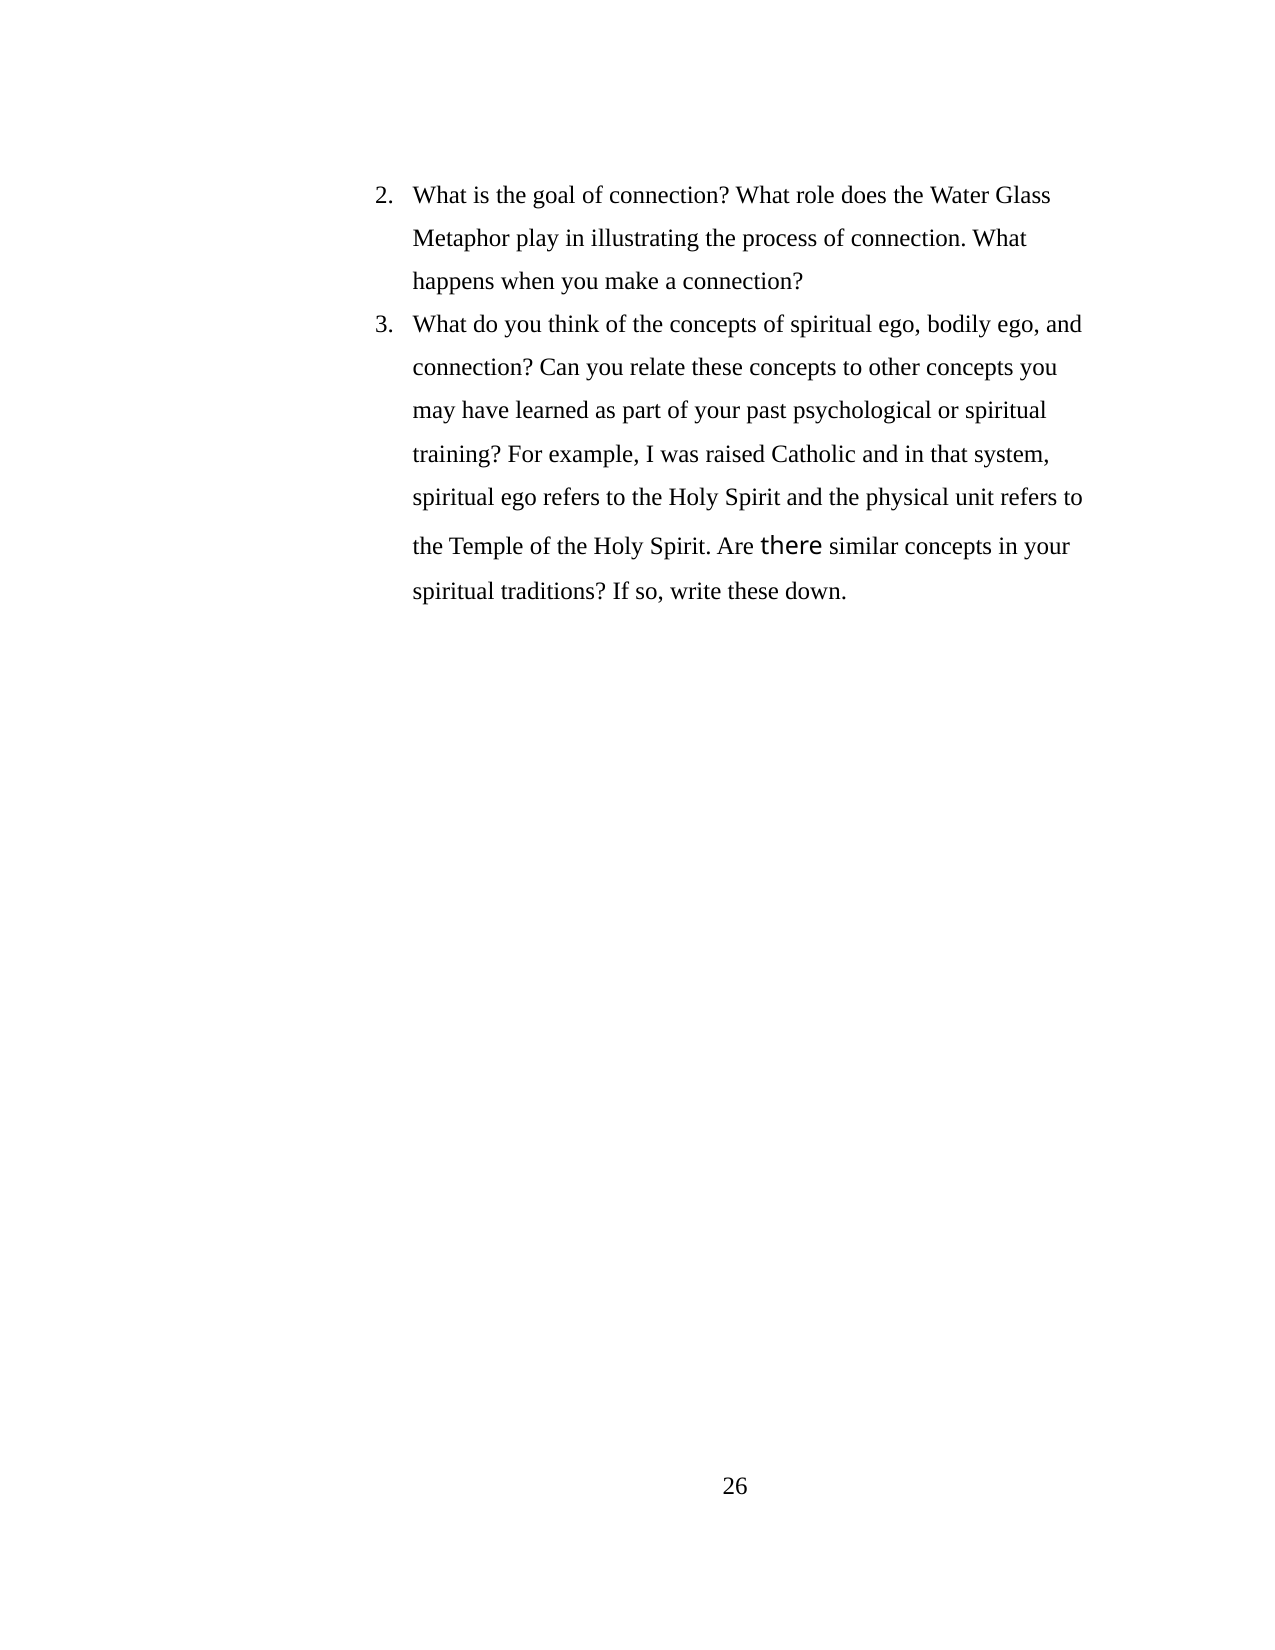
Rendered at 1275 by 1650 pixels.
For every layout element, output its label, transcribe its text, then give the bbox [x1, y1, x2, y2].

list What is the goal of connection? What role does the Water Glass Metaphor play in illustrating the process of connection. What happens when you make a connection? [375, 180, 1095, 295]
list What do you think of the concepts of spiritual ego, bodily ego, and connection? Can you relate these concepts to other concepts you may have learned as part of your past psychological or spiritual training? For example, I was raised Catholic and in that system, spiritual ego refers to the Holy Spirit and the physical unit refers to the Temple of the Holy Spirit. Are there similar concepts in your spiritual traditions? If so, write these down. [375, 309, 1095, 605]
